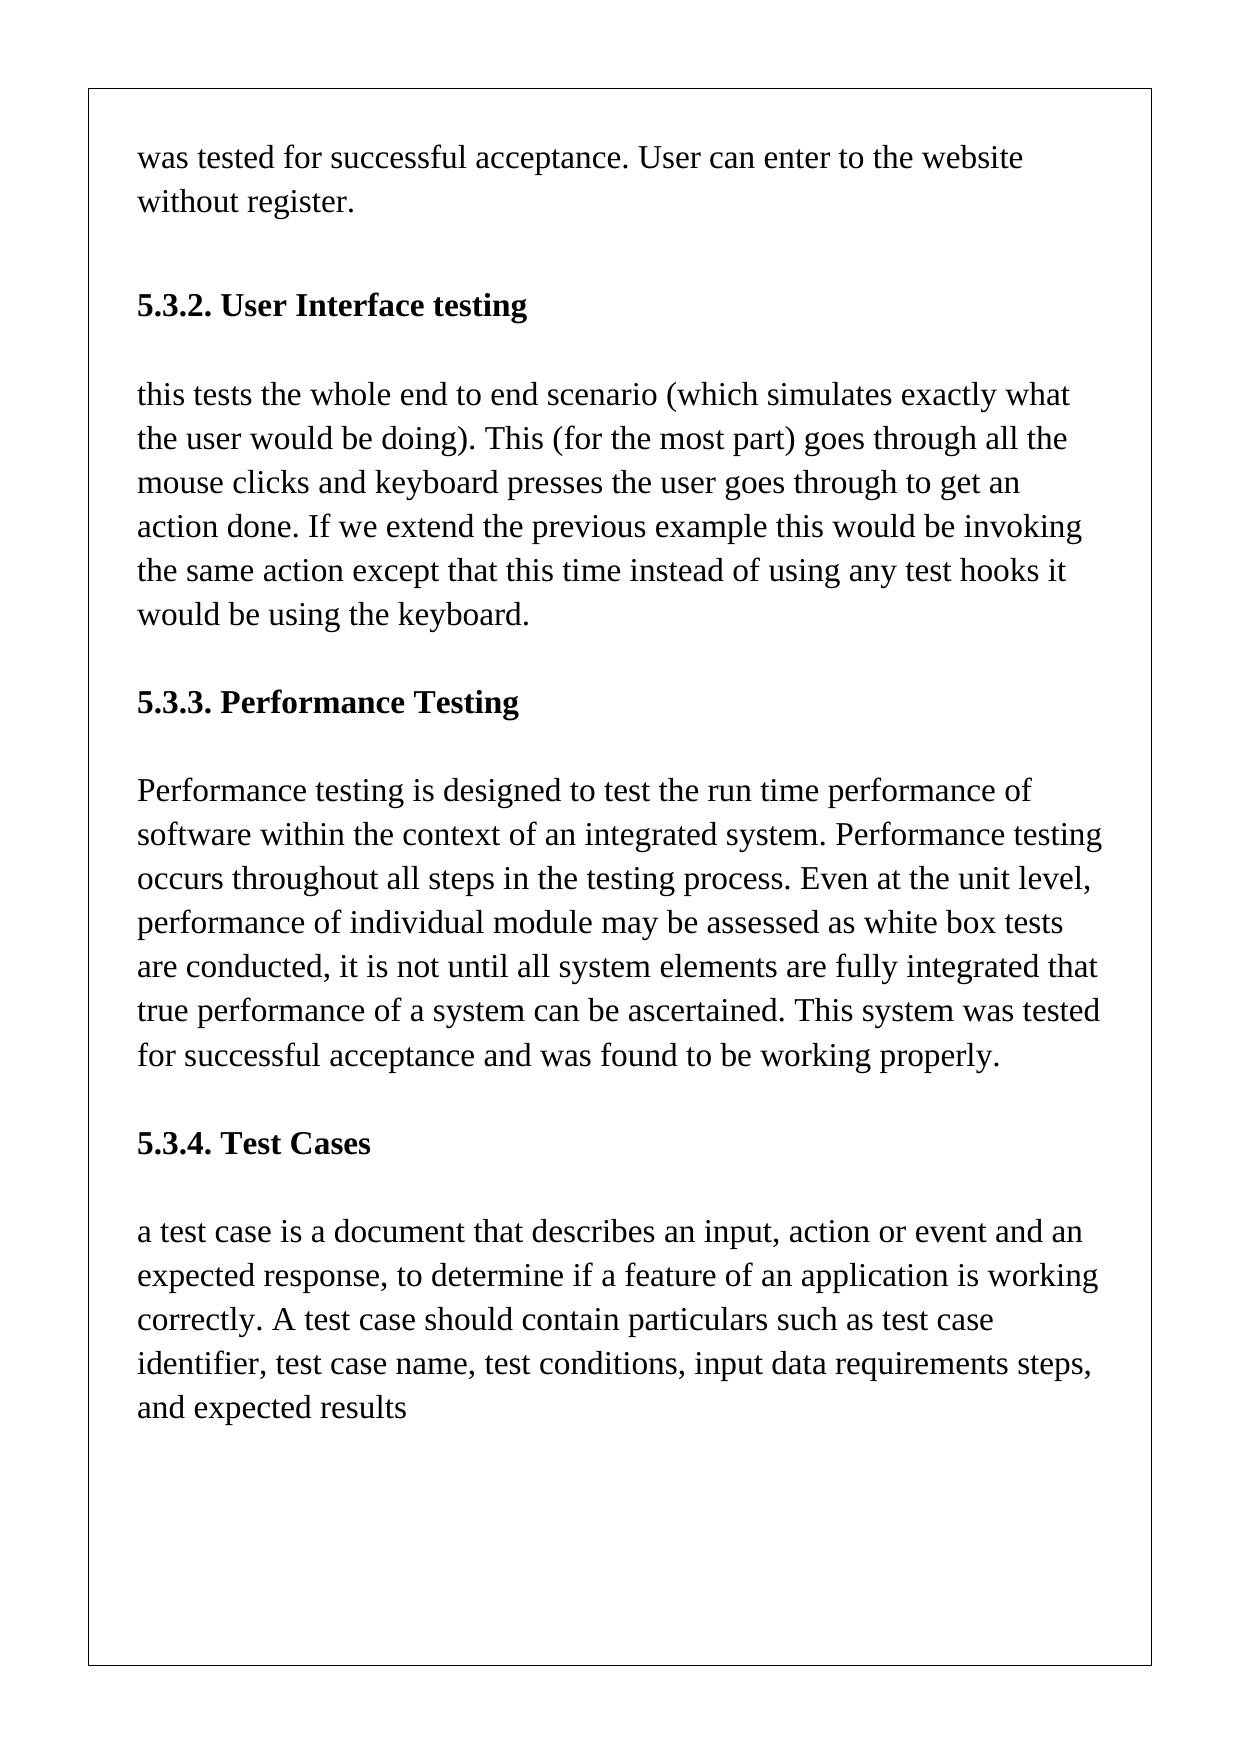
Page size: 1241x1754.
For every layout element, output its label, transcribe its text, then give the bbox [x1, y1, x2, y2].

text 5.3.2. User Interface testing this tests the whole end to end scenario (which simulates exactly what the user would be doing). This (for the most part) goes through all the mouse clicks and keyboard presses the user goes through to get an action done. If we extend the previous example this would be invoking the same action except that this time instead of using any test hooks it would be using the keyboard. 5.3.3. Performance Testing Performance testing is designed to test the run time performance of software within the context of an integrated system. Performance testing occurs throughout all steps in the testing process. Even at the unit level, performance of individual module may be assessed as white box tests are conducted, it is not until all system elements are fully integrated that true performance of a system can be ascertained. This system was tested for successful acceptance and was found to be working properly. 5.3.4. Test Cases a test case is a document that describes an input, action or event and an expected response, to determine if a feature of an application is working correctly. A test case should contain particulars such as test case identifier, test case name, test conditions, input data requirements steps, and expected results [137, 242, 1103, 1465]
text was tested for successful acceptance. User can enter to the website without register. [137, 137, 1103, 219]
